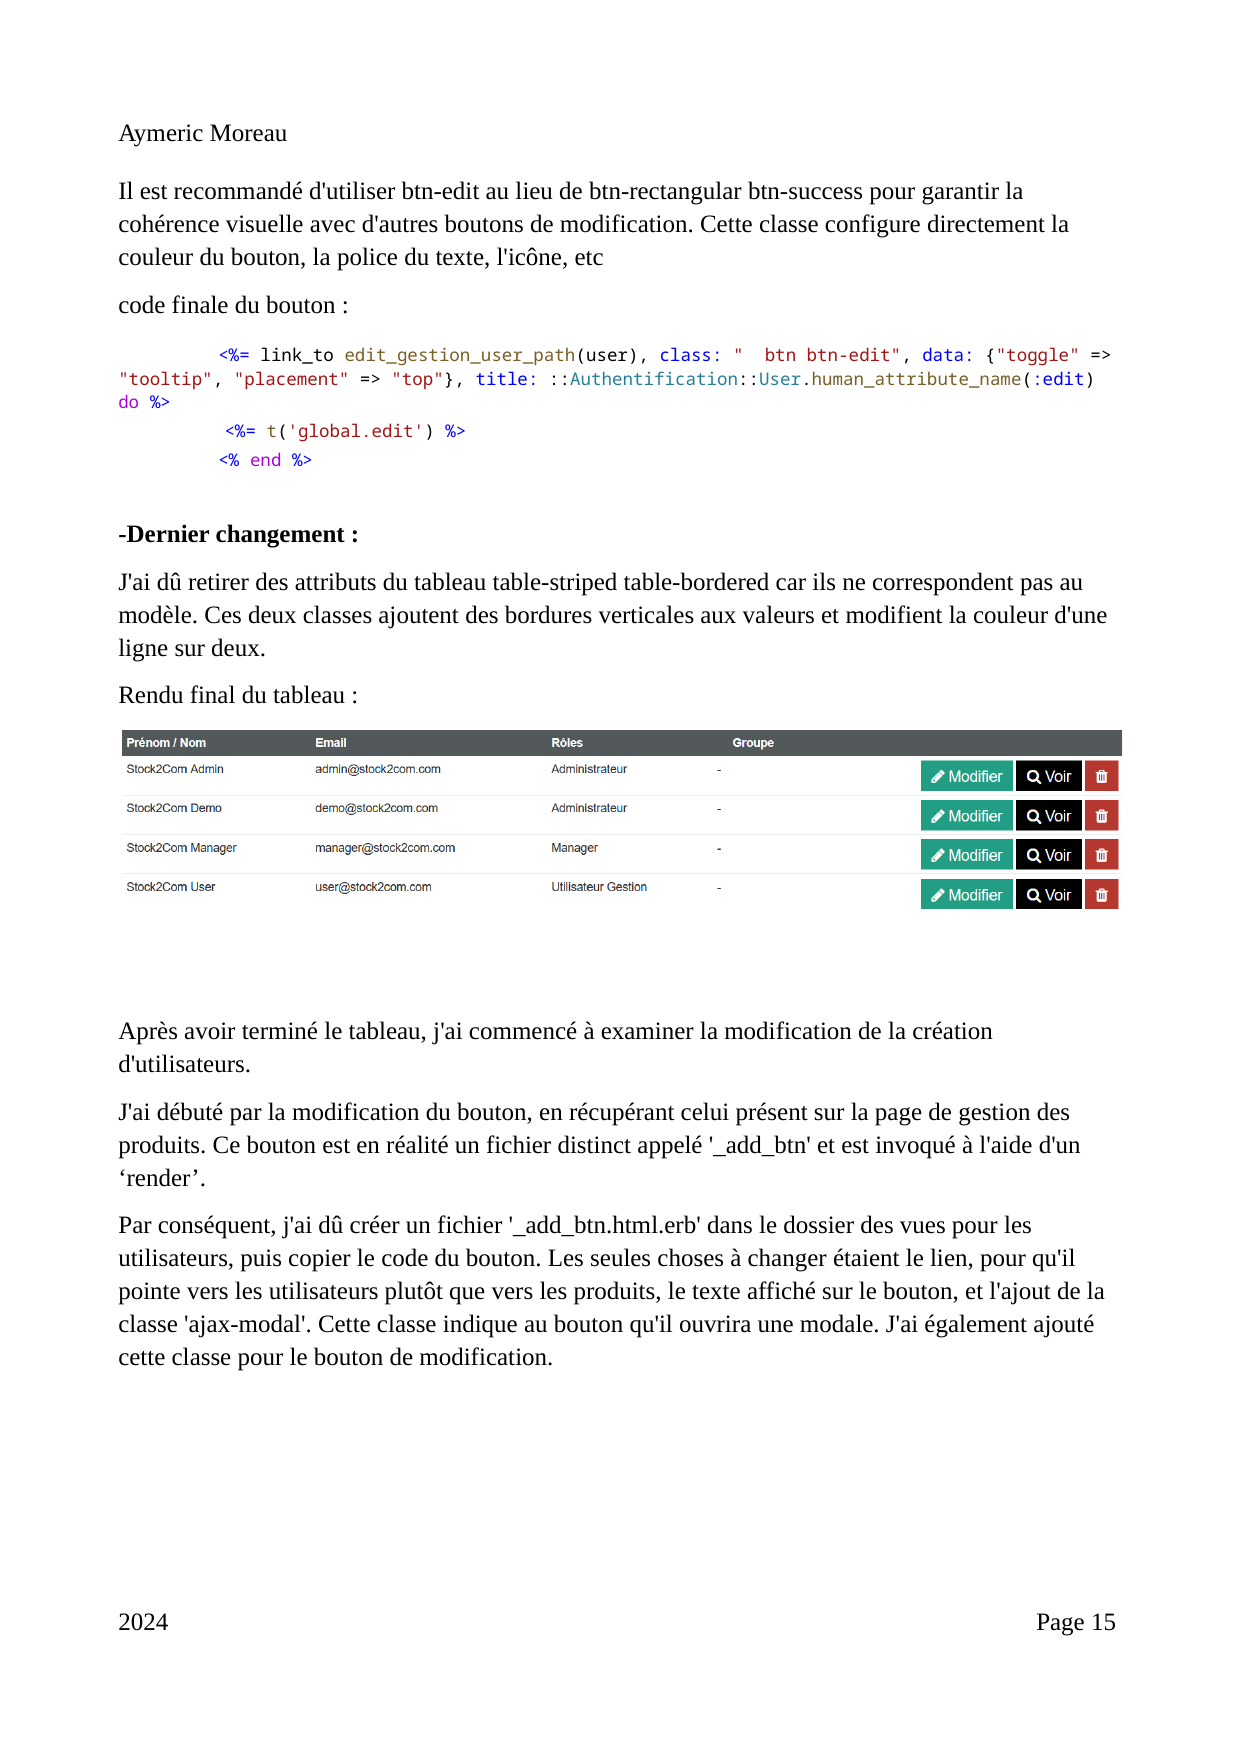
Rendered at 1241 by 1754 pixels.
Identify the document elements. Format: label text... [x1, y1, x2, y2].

text -Dernier changement : [118, 519, 1122, 548]
text <%= link_to edit_gestion_user_path(user), class: " btn btn-edit", data: {"toggle" => "tooltip", "placement" => "top"}, title: ::Authentification::User.human_attribute_name(:edit) do %> [118, 338, 1122, 414]
text J'ai débuté par la modification du bouton, en récupérant celui présent sur la page de gestion des produits. Ce bouton est en réalité un fichier distinct appelé '_add_btn' et est invoqué à l'aide d'un ‘render’. [118, 1097, 1122, 1192]
text <% end %> [118, 443, 1122, 472]
text Rendu final du tableau : [118, 680, 1122, 709]
text <%= t('global.edit') %> [118, 414, 1122, 443]
picture [118, 728, 1123, 917]
text Après avoir terminé le tableau, j'ai commencé à examiner la modification de la création d'utilisateurs. [118, 1016, 1122, 1078]
text Par conséquent, j'ai dû créer un fichier '_add_btn.html.erb' dans le dossier des vues pour les utilisateurs, puis copier le code du bouton. Les seules choses à changer étaient le lien, pour qu'il pointe vers les utilisateurs plutôt que vers les produits, le texte affiché sur le bouton, et l'ajout de la classe 'ajax-modal'. Cette classe indique au bouton qu'il ouvrira une modale. J'ai également ajouté cette classe pour le bouton de modification. [118, 1210, 1122, 1371]
text Il est recommandé d'utiliser btn-edit au lieu de btn-rectangular btn-success pour garantir la cohérence visuelle avec d'autres boutons de modification. Cette classe configure directement la couleur du bouton, la police du texte, l'icône, etc [118, 176, 1122, 271]
text J'ai dû retirer des attributs du tableau table-striped table-bordered car ils ne correspondent pas au modèle. Ces deux classes ajoutent des bordures verticales aux valeurs et modifient la couleur d'une ligne sur deux. [118, 567, 1122, 662]
text code finale du bouton : [118, 290, 1122, 319]
